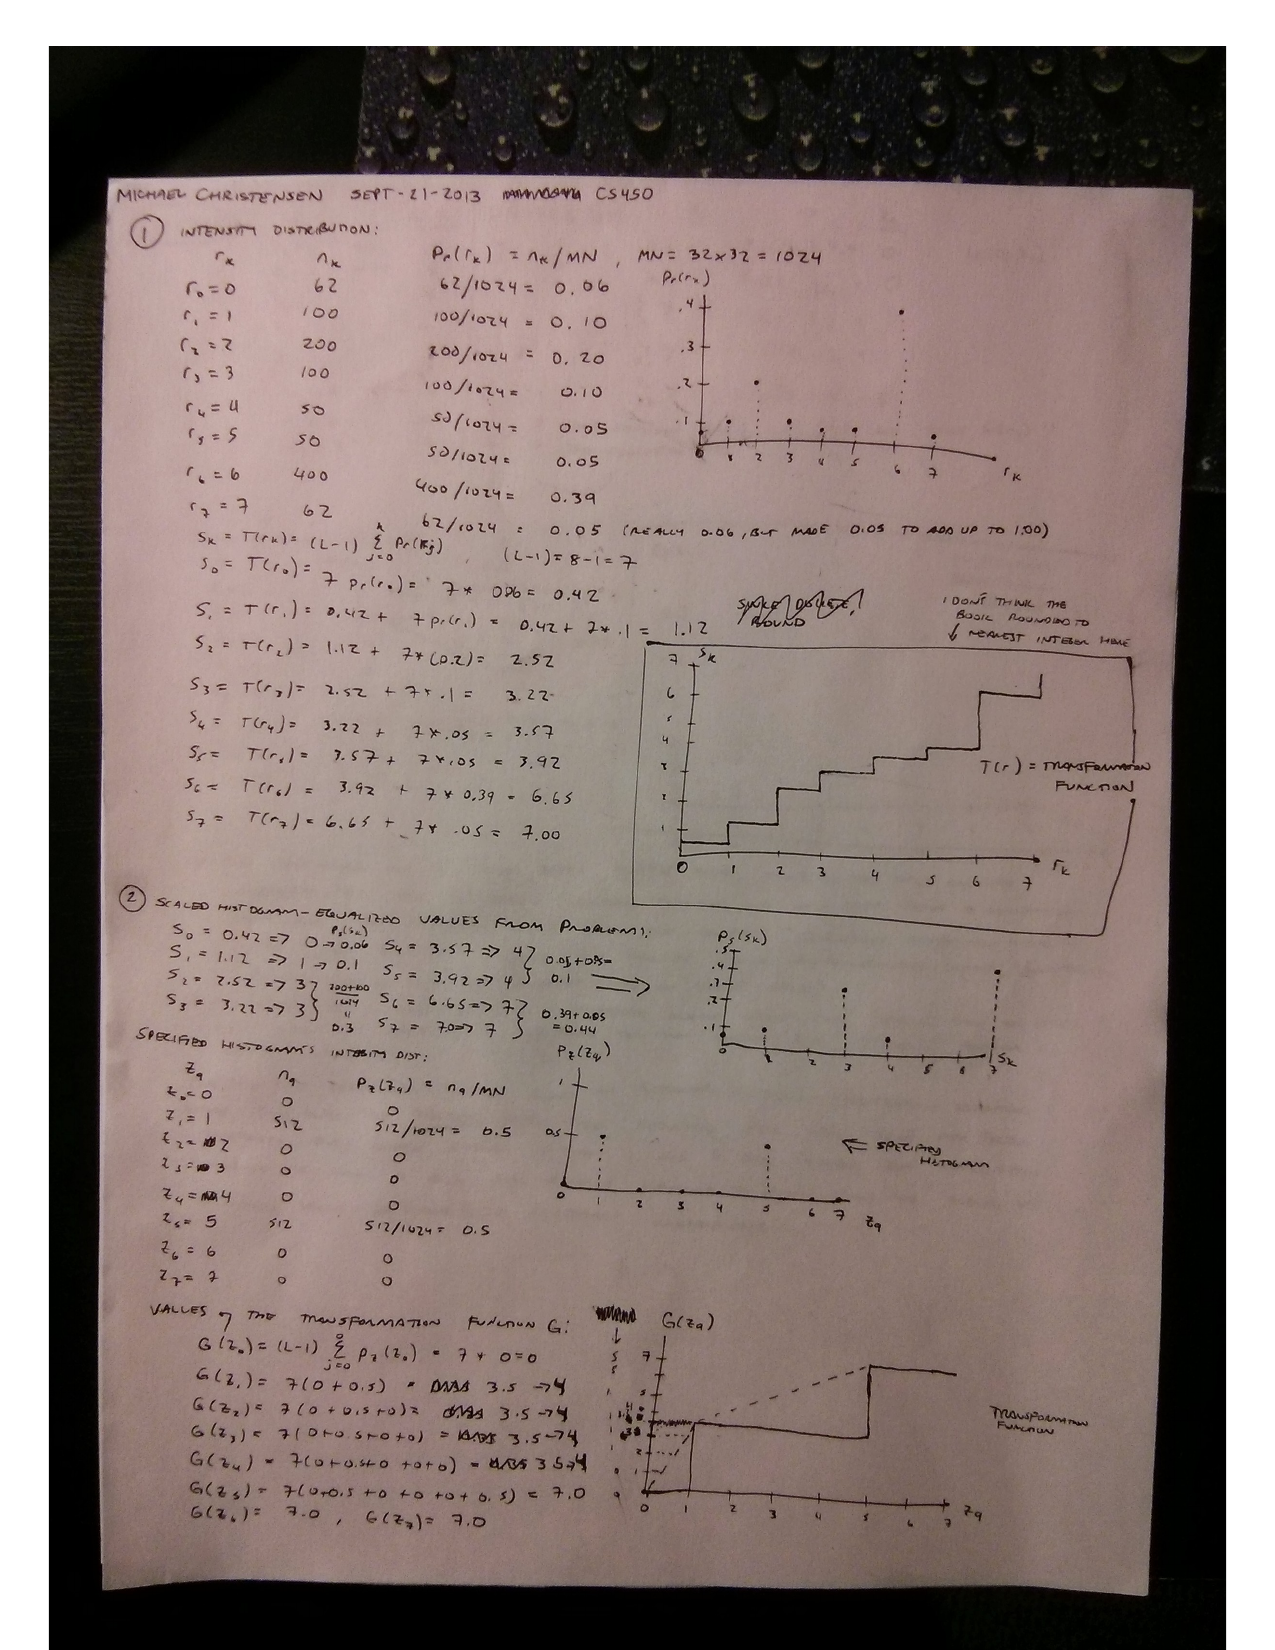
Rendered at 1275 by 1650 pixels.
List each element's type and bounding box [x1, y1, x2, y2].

picture [48, 46, 1227, 1650]
